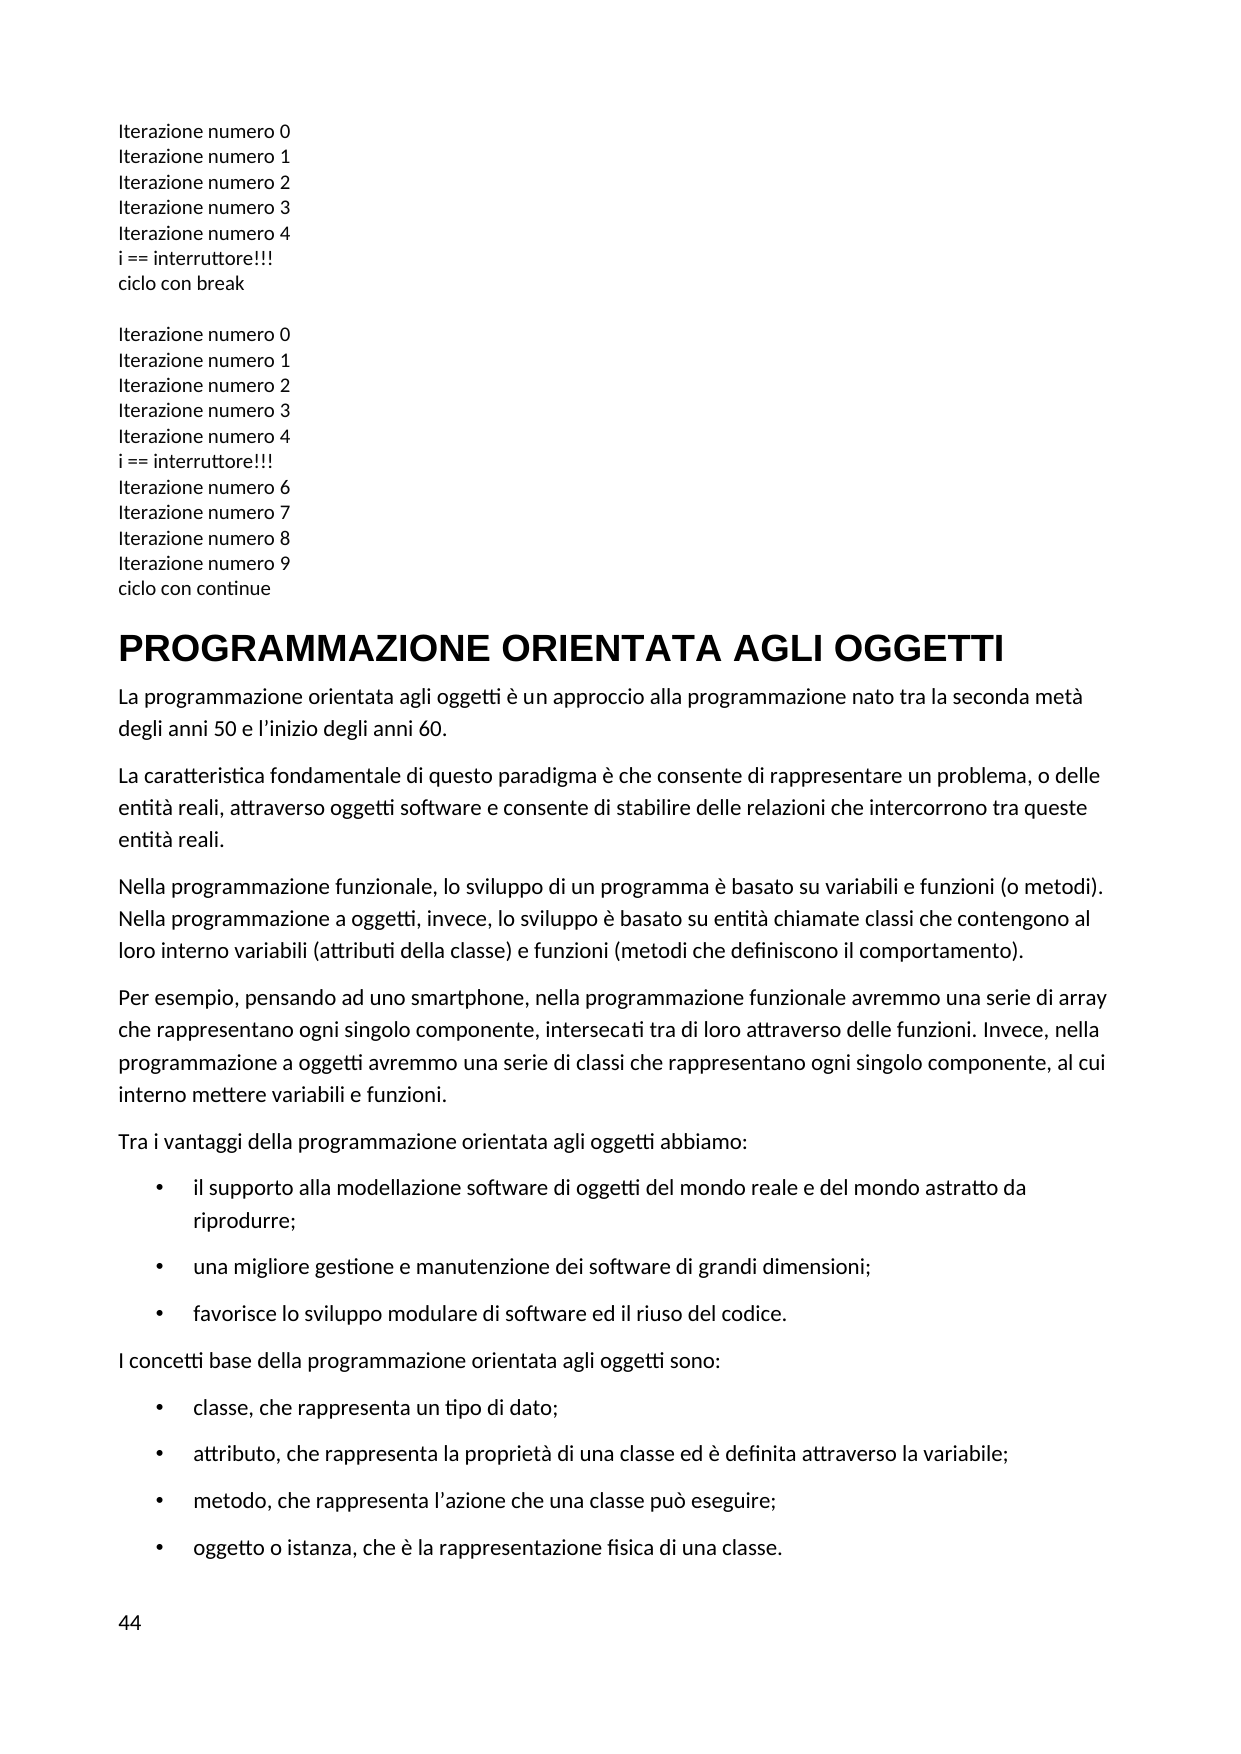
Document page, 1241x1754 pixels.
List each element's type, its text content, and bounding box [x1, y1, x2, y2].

text Iterazione numero 2 [118, 169, 1122, 194]
text I concetti base della programmazione orientata agli oggetti sono: [118, 1346, 1122, 1374]
text Tra i vantaggi della programmazione orientata agli oggetti abbiamo: [118, 1127, 1122, 1155]
list il supporto alla modellazione software di oggetti del mondo reale e del mondo astratto da riprodurre; [156, 1173, 1122, 1234]
list favorisce lo sviluppo modulare di software ed il riuso del codice. [156, 1299, 1122, 1327]
subtitle PROGRAMMAZIONE ORIENTATA AGLI OGGETTI [118, 626, 1122, 670]
text Iterazione numero 3 [118, 398, 1122, 423]
text La programmazione orientata agli oggetti è un approccio alla programmazione nato tra la seconda metà degli anni 50 e l’inizio degli anni 60. [118, 682, 1122, 742]
text Iterazione numero 7 [118, 499, 1122, 525]
text Iterazione numero 4 [118, 220, 1122, 245]
text Iterazione numero 3 [118, 194, 1122, 220]
text Iterazione numero 6 [118, 474, 1122, 499]
text Iterazione numero 1 [118, 347, 1122, 372]
list una migliore gestione e manutenzione dei software di grandi dimensioni; [156, 1252, 1122, 1281]
text Iterazione numero 4 [118, 423, 1122, 448]
text Iterazione numero 2 [118, 372, 1122, 398]
text Nella programmazione funzionale, lo sviluppo di un programma è basato su variabili e funzioni (o metodi). Nella programmazione a oggetti, invece, lo sviluppo è basato su entità chiamate classi che contengono al loro interno variabili (attributi della classe) e funzioni (metodi che definiscono il comportamento). [118, 872, 1122, 965]
text Iterazione numero 0 [118, 118, 1122, 143]
list metodo, che rappresenta l’azione che una classe può eseguire; [156, 1486, 1122, 1514]
text ciclo con continue [118, 576, 1122, 601]
text Iterazione numero 1 [118, 143, 1122, 169]
text Iterazione numero 0 [118, 321, 1122, 347]
text i == interruttore!!! [118, 245, 1122, 271]
text ciclo con break [118, 271, 1122, 296]
text i == interruttore!!! [118, 448, 1122, 474]
text La caratteristica fondamentale di questo paradigma è che consente di rappresentare un problema, o delle entità reali, attraverso oggetti software e consente di stabilire delle relazioni che intercorrono tra queste entità reali. [118, 761, 1122, 853]
list attributo, che rappresenta la proprietà di una classe ed è definita attraverso la variabile; [156, 1439, 1122, 1468]
text Iterazione numero 8 [118, 525, 1122, 550]
text Per esempio, pensando ad uno smartphone, nella programmazione funzionale avremmo una serie di array che rappresentano ogni singolo componente, intersecati tra di loro attraverso delle funzioni. Invece, nella programmazione a oggetti avremmo una serie di classi che rappresentano ogni singolo componente, al cui interno mettere variabili e funzioni. [118, 983, 1122, 1108]
text Iterazione numero 9 [118, 550, 1122, 576]
list oggetto o istanza, che è la rappresentazione fisica di una classe. [156, 1533, 1122, 1561]
list classe, che rappresenta un tipo di dato; [156, 1393, 1122, 1421]
